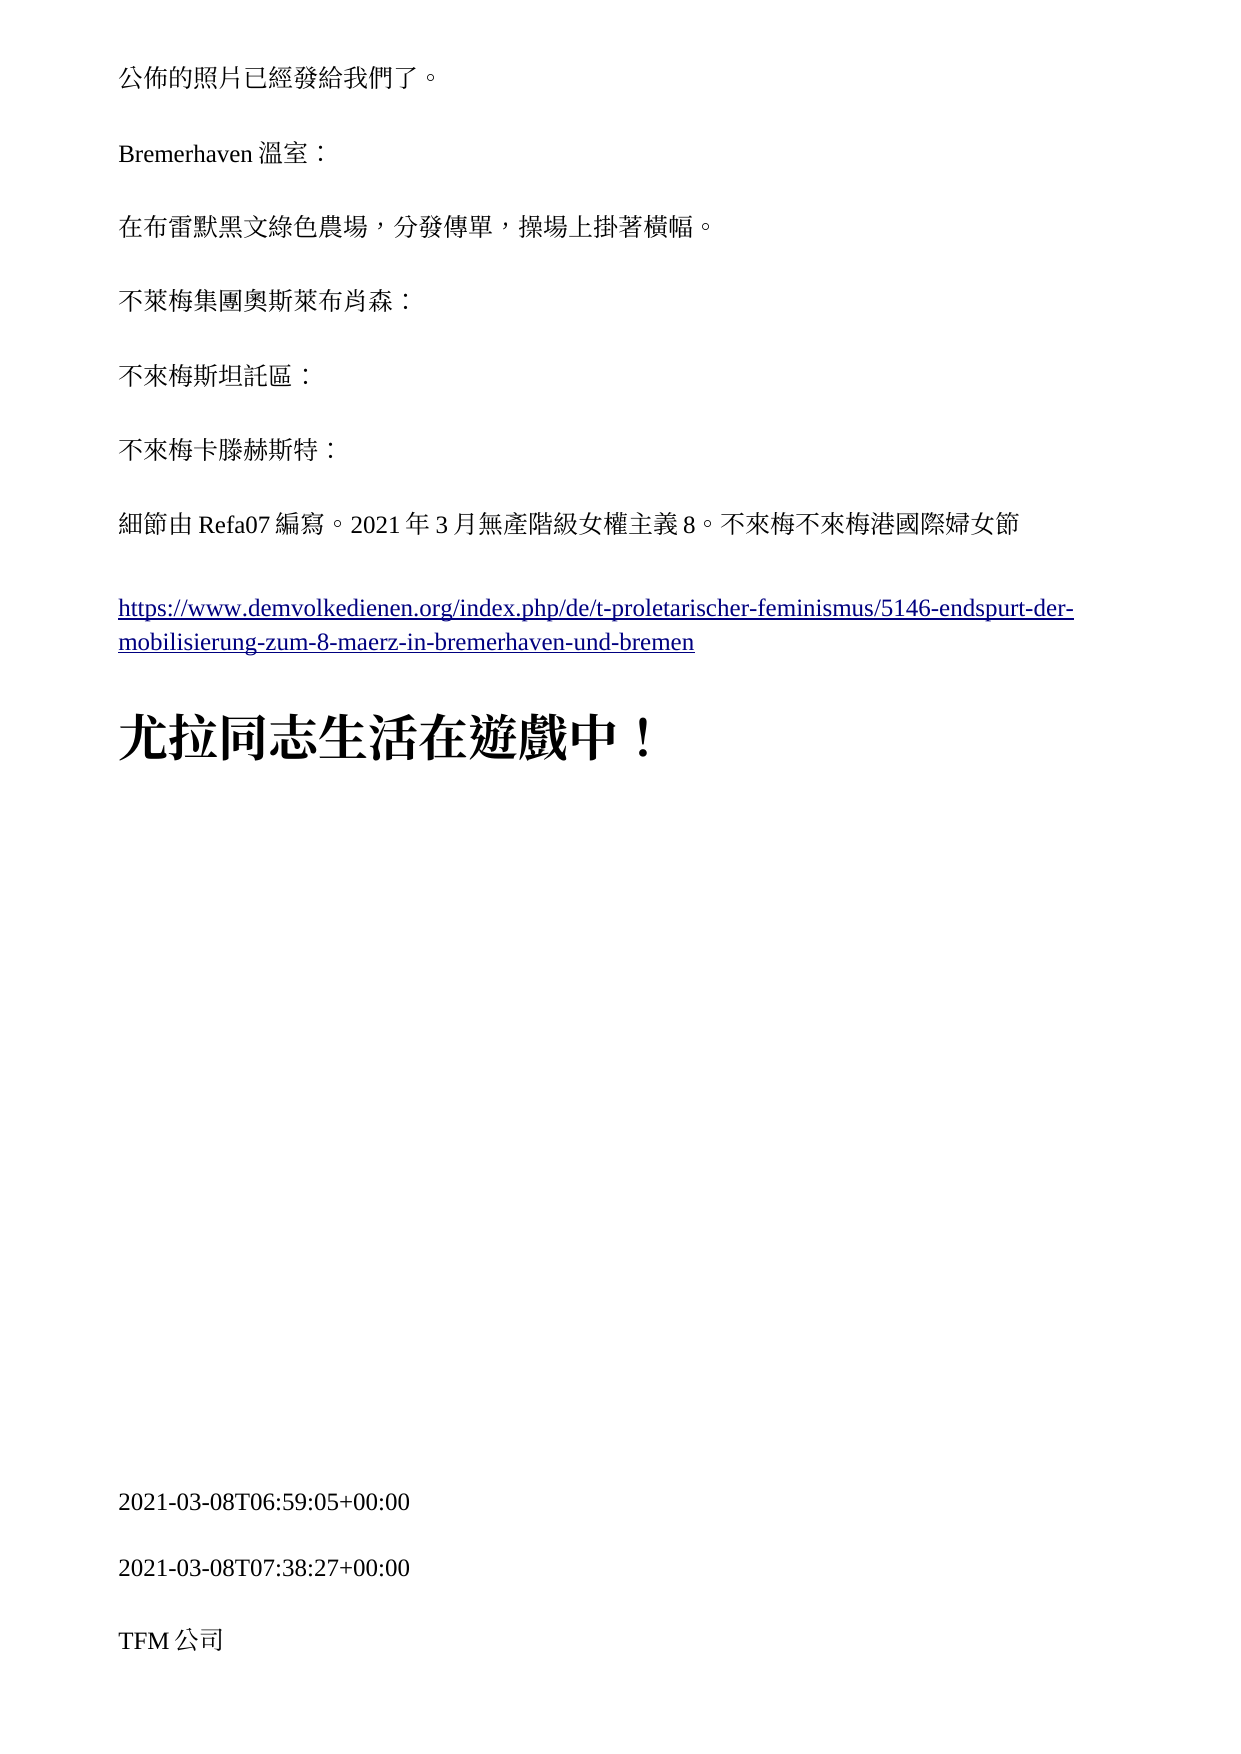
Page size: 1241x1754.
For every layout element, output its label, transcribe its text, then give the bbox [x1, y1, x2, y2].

text https://www.demvolkedienen.org/index.php/de/t-proletarischer-feminismus/5146-endspurt-der-mobilisierung-zum-8-maerz-in-bremerhaven-und-bremen [118, 561, 1181, 655]
text 公佈的照片已經發給我們了。 Bremerhaven溫室： 在布雷默黑文綠色農場，分發傳單，操場上掛著橫幅。 不萊梅集團奧斯萊布肖森： 不來梅斯坦託區： 不來梅卡滕赫斯特： 細節由Refa07編寫。2021年3月無產階級女權主義8。不來梅不來梅港國際婦女節 [118, 59, 1181, 541]
text 2021-03-08T06:59:05+00:00 2021-03-08T07:38:27+00:00 TFM公司 ['https://i1.wp.com/tjen-people.no/wp-content/uploads/2021/03/SSur.jpeg？配合=1160%2C711&ssl=1''https://lh4.googleusercontent.com/daweyqxj2cf5d67pb3d1ot2ourchsmdhys9iriarl0jbbfqt4qsjderozwvhsoewgociit7vdrnzijblu25xehfy9-kVxa\u 60Fb0PwFDeV48G-PNAE1u3as\u VnlnXhSnnOT86'https://donorbox.org/widget.js'https://donorbox.org/embed/捐贈-1''https://lh4.googleusercontent.com/daweyqxj2cf5d67pb3d1ot2ourchsmdhys9iriarl0jbbfqt4qsjderozwvhsoewgociit7vdrnzijblu25xehfy9-kVxa\u 60Fb0PwFDeV48G-PNAE1u3as\u VnlnXhSnnOT86"... [“拉丁美洲”] 照片：在早些時候的一個場合。 來自為人民媒體服務的評論員。 以下是22日在墨西哥索爾羅霍的同志們翻譯的。二月。譯文是我們的，任何錯誤和缺失都是我們自己的。 我們和索爾·羅霍一起向他已故的同志致以緬懷之詞，並向科林特·德爾·普韋布洛·索爾·羅霍、他們的軍隊和與他們並肩作戰的群眾致意。 17號。二月，我們的朋友約蘭達·卡布雷拉·岡薩雷斯，科倫特·德爾·普韋布洛·索爾·羅霍的成員，瓦哈卡達爾地區弗朗西斯科別墅佔領運動的創始人。尤拉同志的特點是在這個組織中是一個巨人和忠誠的婦女。在反對機會主義和來自反動派和審校派的攻擊方面精力和不便。勝利之家佔領軍用哨聲、掌聲和中國飛行員向她告別，他們把她作為她的創始人之一和女性前線戰士來紀念。尤蘭達·卡布雷拉同志，你參與了！親愛的讀者！ 為人民服務媒體需要你的支援。當然，我們沒有得到任何新聞釋出會，也沒有從富有的資本家那裡得到任何幫助，比如種族主義的“另類媒體”。我們所有的支援都來自我們的讀者和革命運動。我們對此非常感激。沒有你，我們就活不下去了，你可以用你能用的來支援我們，為我們做貢獻。 [墨西哥，明尼奧德，'索爾羅霍'] [118, 1454, 1181, 1689]
subtitle 尤拉同志生活在遊戲中！ [118, 699, 1181, 771]
